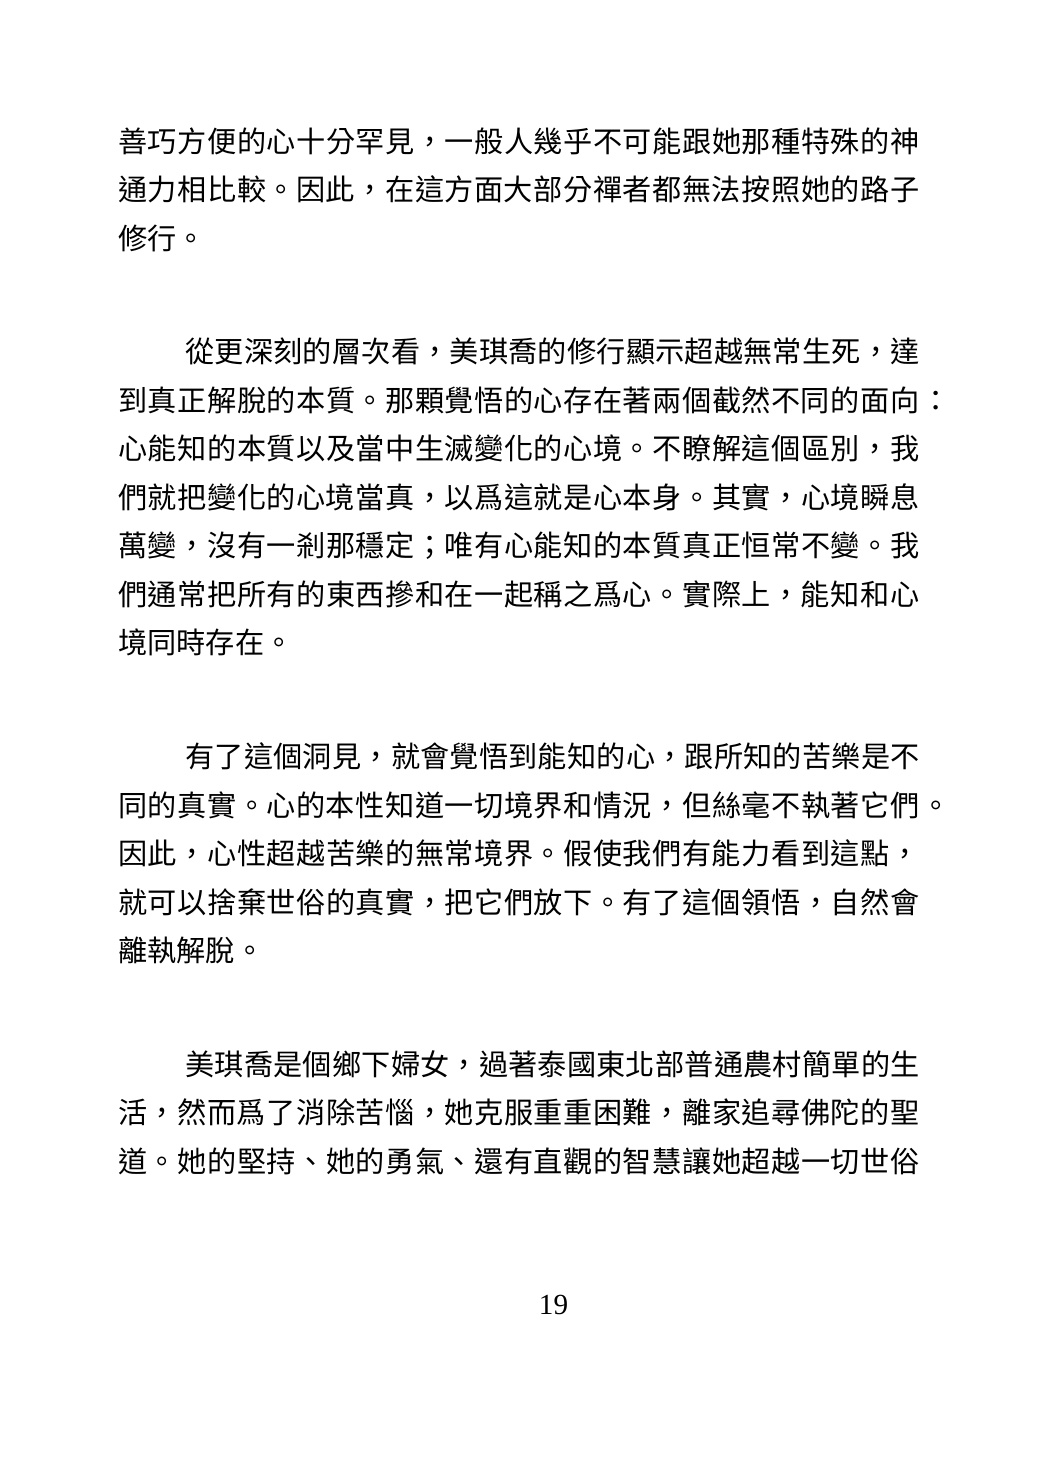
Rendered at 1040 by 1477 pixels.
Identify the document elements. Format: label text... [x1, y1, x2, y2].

text 善巧方便的心十分罕見，一般人幾乎不可能跟她那種特殊的神通力相比較。因此，在這方面大部分禪者都無法按照她的路子修行。 [118, 118, 921, 257]
text 有了這個洞見，就會覺悟到能知的心，跟所知的苦樂是不同的真實。心的本性知道一切境界和情況，但絲毫不執著它們。因此，心性超越苦樂的無常境界。假使我們有能力看到這點，就可以捨棄世俗的真實，把它們放下。有了這個領悟，自然會離執解脫。 [118, 733, 921, 970]
text 美琪喬是個鄉下婦女，過著泰國東北部普通農村簡單的生活，然而爲了消除苦惱，她克服重重困難，離家追尋佛陀的聖道。她的堅持、她的勇氣、還有直觀的智慧讓她超越一切世俗 [118, 1041, 921, 1181]
text 從更深刻的層次看，美琪喬的修行顯示超越無常生死，達到真正解脫的本質。那顆覺悟的心存在著兩個截然不同的面向：心能知的本質以及當中生滅變化的心境。不瞭解這個區別，我們就把變化的心境當真，以爲這就是心本身。其實，心境瞬息萬變，沒有一剎那穩定；唯有心能知的本質真正恒常不變。我們通常把所有的東西摻和在一起稱之爲心。實際上，能知和心境同時存在。 [118, 329, 921, 662]
